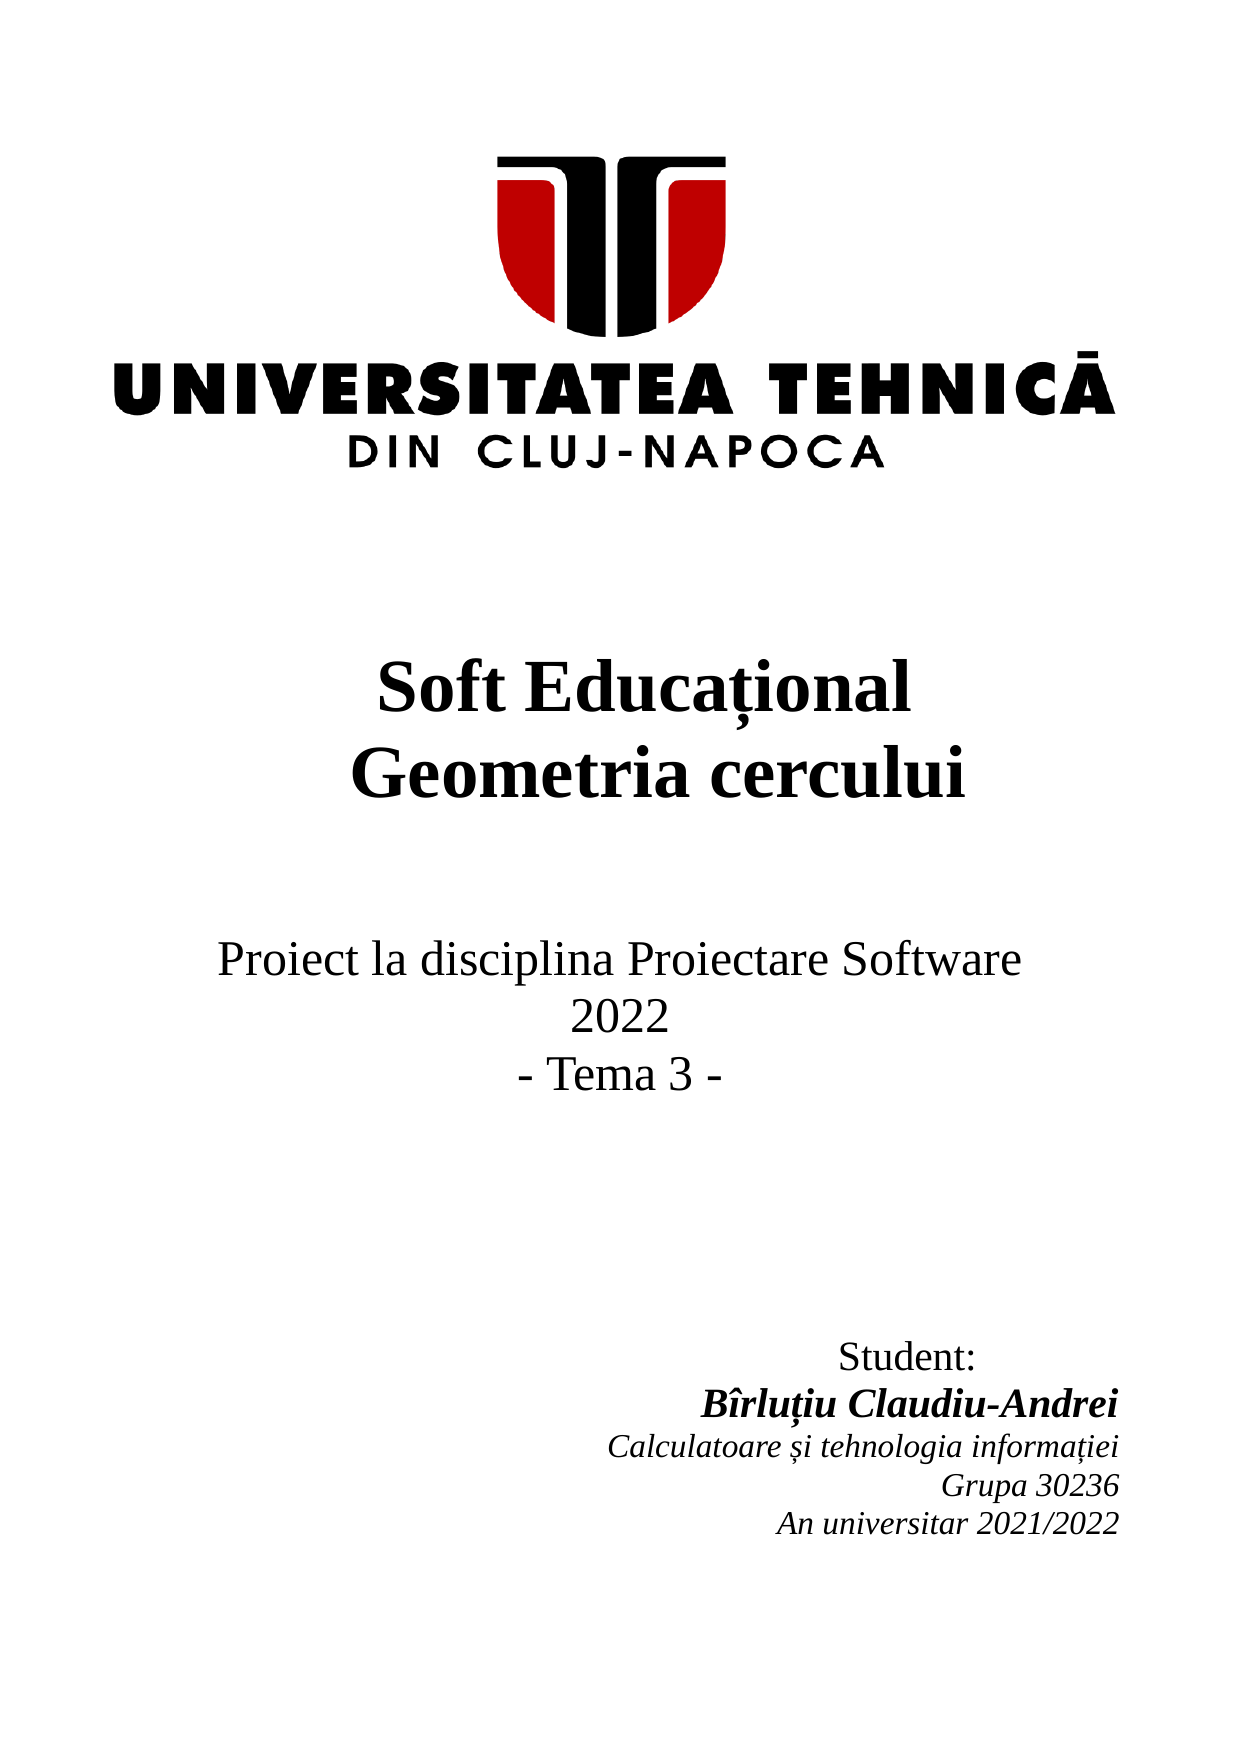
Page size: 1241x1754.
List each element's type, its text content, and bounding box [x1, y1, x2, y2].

text 2022 [118, 986, 1122, 1043]
text Soft Educațional [118, 641, 1122, 727]
picture [112, 155, 1117, 469]
text Bîrluțiu Claudiu-Andrei [118, 1379, 1122, 1427]
text Proiect la disciplina Proiectare Software [118, 928, 1122, 986]
text Student: [118, 1331, 1122, 1379]
text Grupa 30236 [118, 1465, 1122, 1503]
text Calculatoare și tehnologia informației [118, 1427, 1122, 1465]
text - Tema 3 - [118, 1043, 1122, 1101]
text An universitar 2021/2022 [118, 1503, 1122, 1542]
text Geometria cercului [118, 727, 1122, 813]
